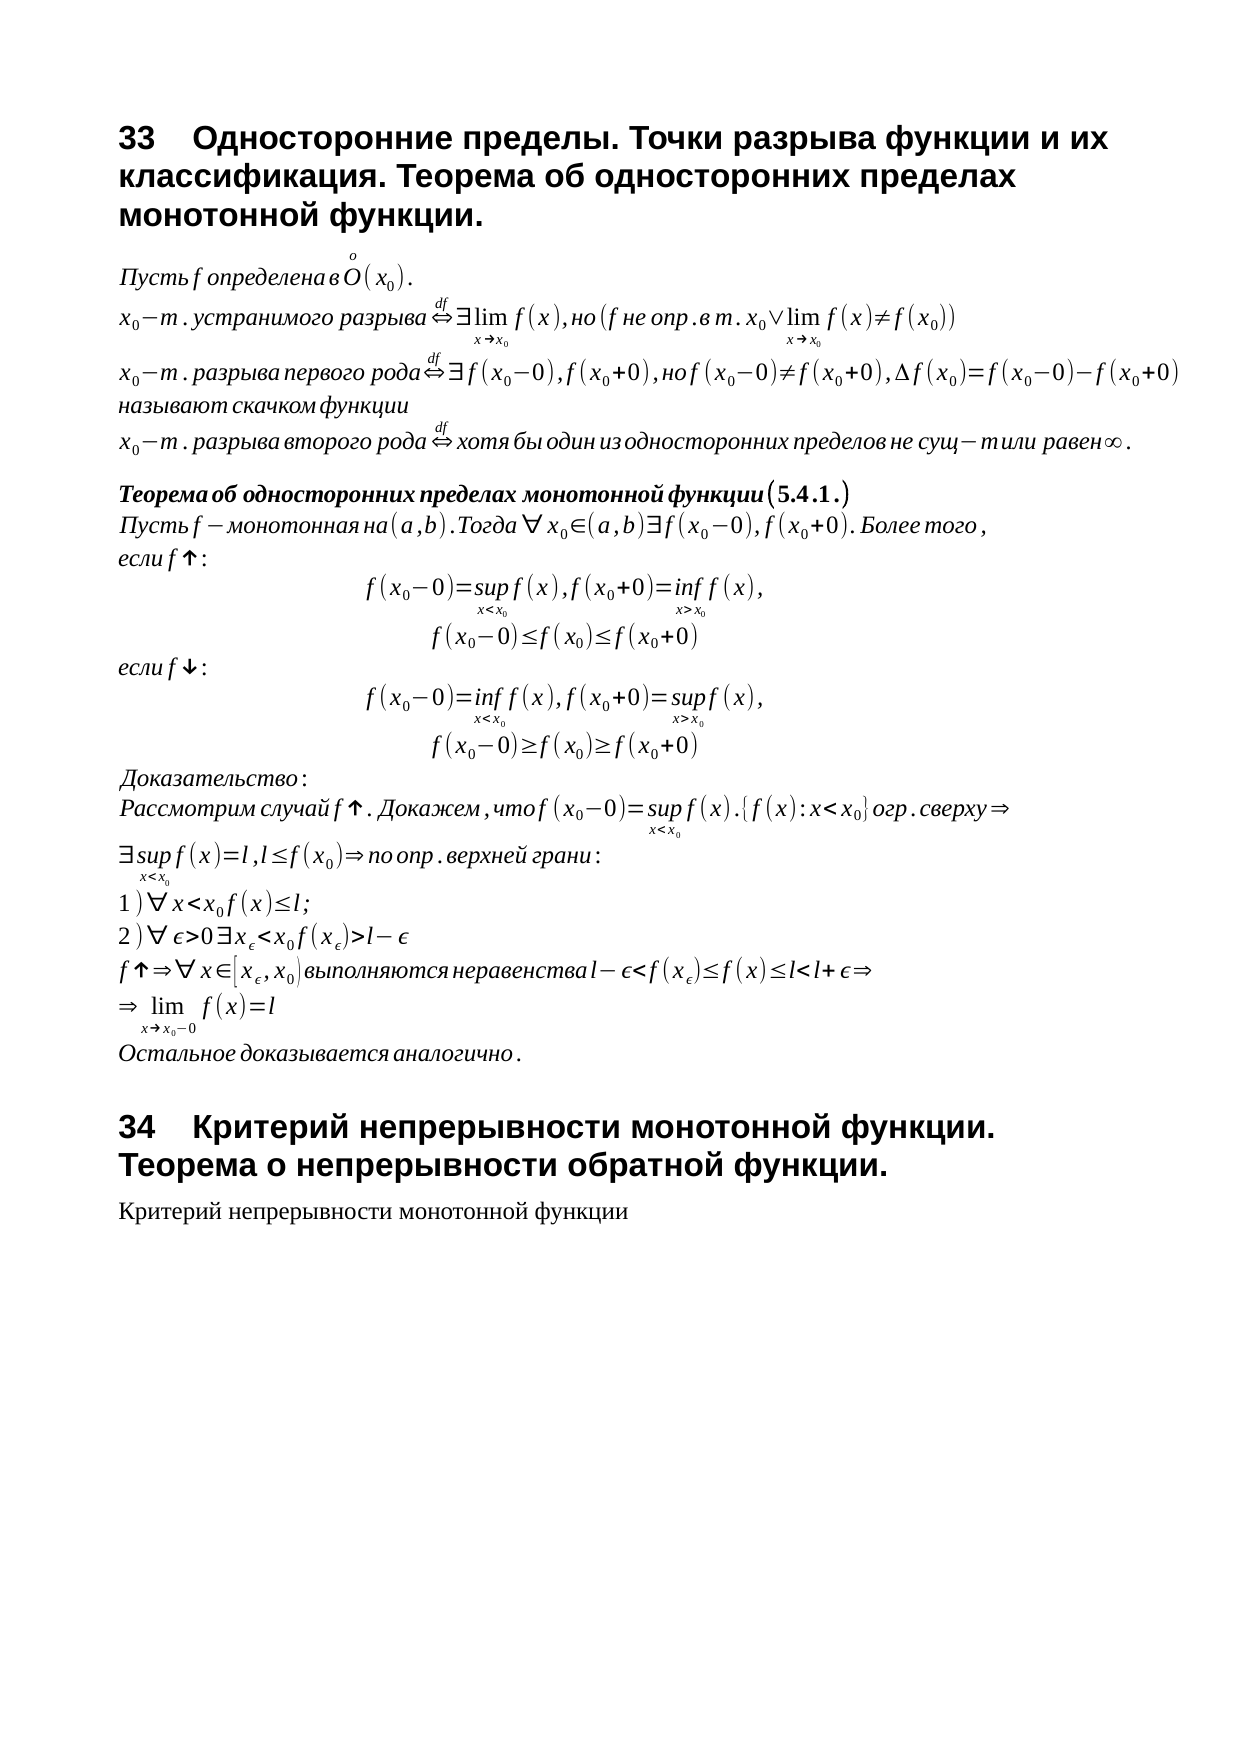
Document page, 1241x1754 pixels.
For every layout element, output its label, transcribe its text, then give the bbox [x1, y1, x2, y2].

text Критерий непрерывности монотонной функции [118, 1196, 1122, 1225]
subtitle Односторонние пределы. Точки разрыва функции и их классификация. Теорема об односторонних пределах монотонной функции. [118, 118, 1122, 233]
subtitle Критерий непрерывности монотонной функции. Теорема о непрерывности обратной функции. [118, 1107, 1122, 1184]
